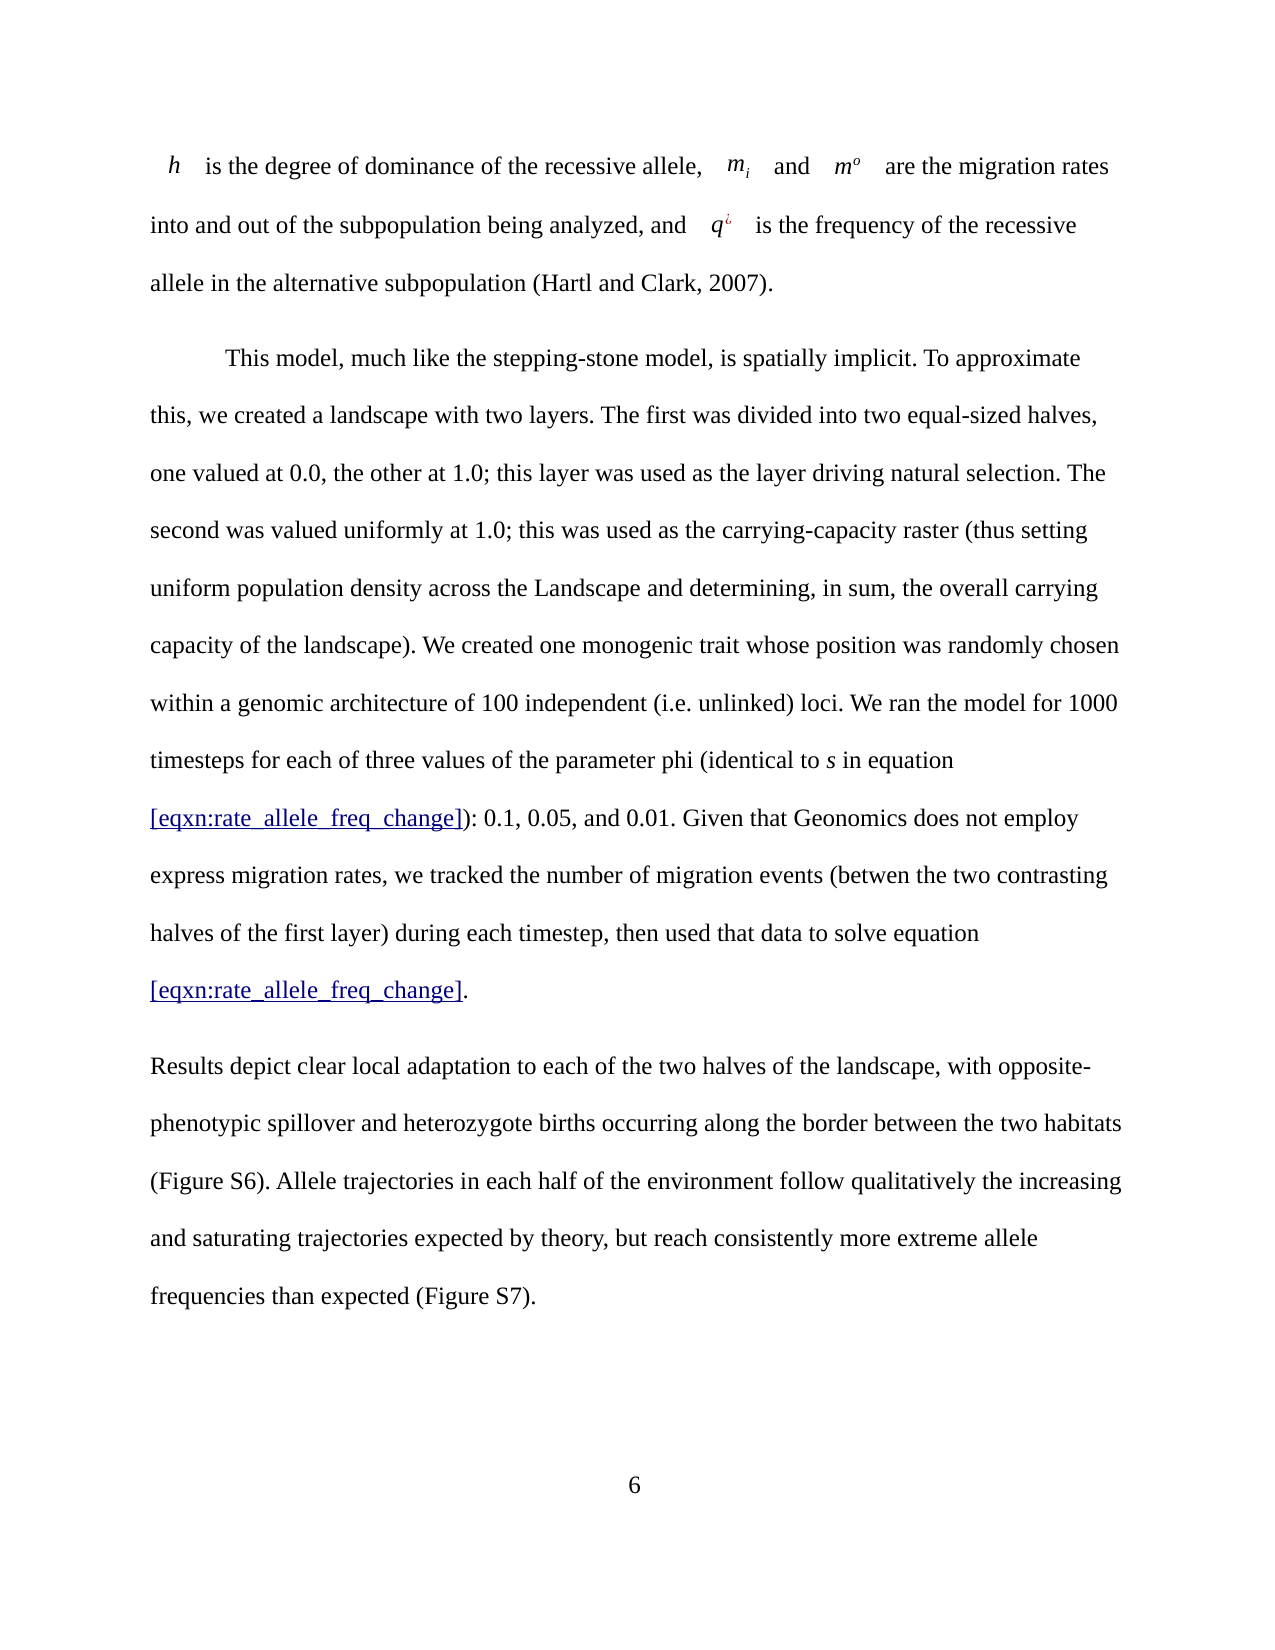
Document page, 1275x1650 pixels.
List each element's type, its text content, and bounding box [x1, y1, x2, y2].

text Results depict clear local adaptation to each of the two halves of the landscape, with opposite-phenotypic spillover and heterozygote births occurring along the border between the two habitats (Figure S6). Allele trajectories in each half of the environment follow qualitatively the increasing and saturating trajectories expected by theory, but reach consistently more extreme allele frequencies than expected (Figure S7). [150, 1051, 1125, 1310]
text This model, much like the stepping-stone model, is spatially implicit. To approximate this, we created a landscape with two layers. The first was divided into two equal-sized halves, one valued at 0.0, the other at 1.0; this layer was used as the layer driving natural selection. The second was valued uniformly at 1.0; this was used as the carrying-capacity raster (thus setting uniform population density across the Landscape and determining, in sum, the overall carrying capacity of the landscape). We created one monogenic trait whose position was randomly chosen within a genomic architecture of 100 independent (i.e. unlinked) loci. We ran the model for 1000 timesteps for each of three values of the parameter phi (identical to s in equation [eqxn:rate_allele_freq_change]): 0.1, 0.05, and 0.01. Given that Geonomics does not employ express migration rates, we tracked the number of migration events (betwen the two contrasting halves of the first layer) during each timestep, then used that data to solve equation [eqxn:rate_allele_freq_change]. [150, 343, 1125, 1004]
text where and are the frequencies of the deleterious and beneficial alleles in the subpopulation, is the selection coefficient against the homozygous recessive phenotype, is the degree of dominance of the recessive allele, and are the migration rates into and out of the subpopulation being analyzed, and is the frequency of the recessive allele in the alternative subpopulation (Hartl and Clark, 2007). [150, 150, 1125, 296]
